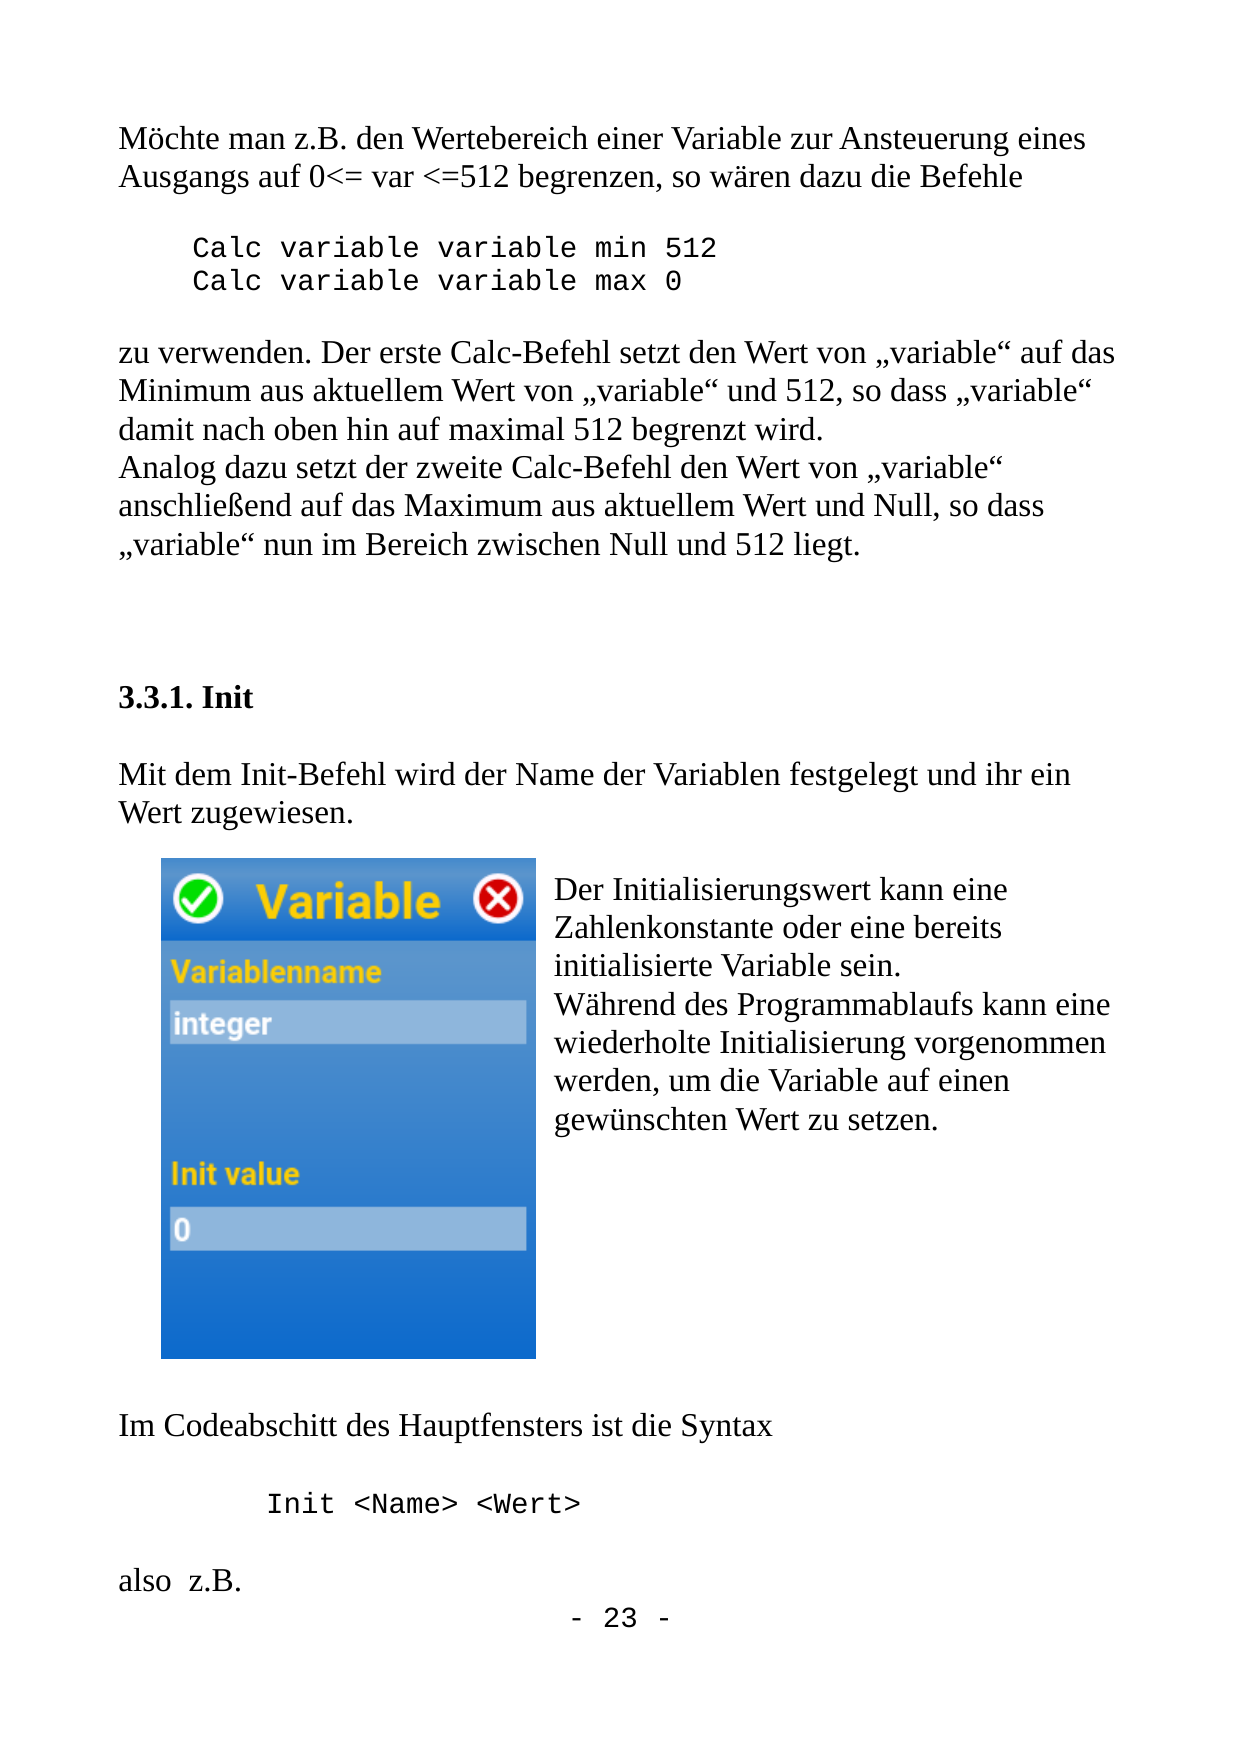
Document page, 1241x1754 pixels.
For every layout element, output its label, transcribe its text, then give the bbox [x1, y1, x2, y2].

text also z.B. [118, 1560, 1122, 1599]
text [118, 869, 161, 984]
text 3.3.1. Init [118, 677, 1122, 716]
text Analog dazu setzt der zweite Calc-Befehl den Wert von „variable“ anschließend auf das Maximum aus aktuellem Wert und Null, so dass „variable“ nun im Bereich zwischen Null und 512 liegt. [118, 447, 1122, 562]
text Möchte man z.B. den Wertebereich einer Variable zur Ansteuerung eines Ausgangs auf 0<= var <=512 begrenzen, so wären dazu die Befehle [118, 118, 1122, 195]
text Calc variable variable min 512 [118, 233, 1122, 266]
text Init <Name> <Wert> [118, 1482, 1122, 1522]
text zu verwenden. Der erste Calc-Befehl setzt den Wert von „variable“ auf das Minimum aus aktuellem Wert von „variable“ und 512, so dass „variable“ damit nach oben hin auf maximal 512 begrenzt wird. [118, 332, 1122, 447]
text Calc variable variable max 0 [118, 266, 1122, 299]
text Im Codeabschitt des Hauptfensters ist die Syntax [118, 1406, 1122, 1444]
text Mit dem Init-Befehl wird der Name der Variablen festgelegt und ihr ein Wert zugewiesen. [118, 754, 1122, 831]
text [118, 984, 161, 1137]
picture [161, 858, 536, 1359]
text Während des Programmablaufs kann eine wiederholte Initialisierung vorgenommen werden, um die Variable auf einen gewünschten Wert zu setzen. [536, 984, 1122, 1137]
text Der Initialisierungswert kann eine Zahlenkonstante oder eine bereits initialisierte Variable sein. [536, 869, 1122, 984]
